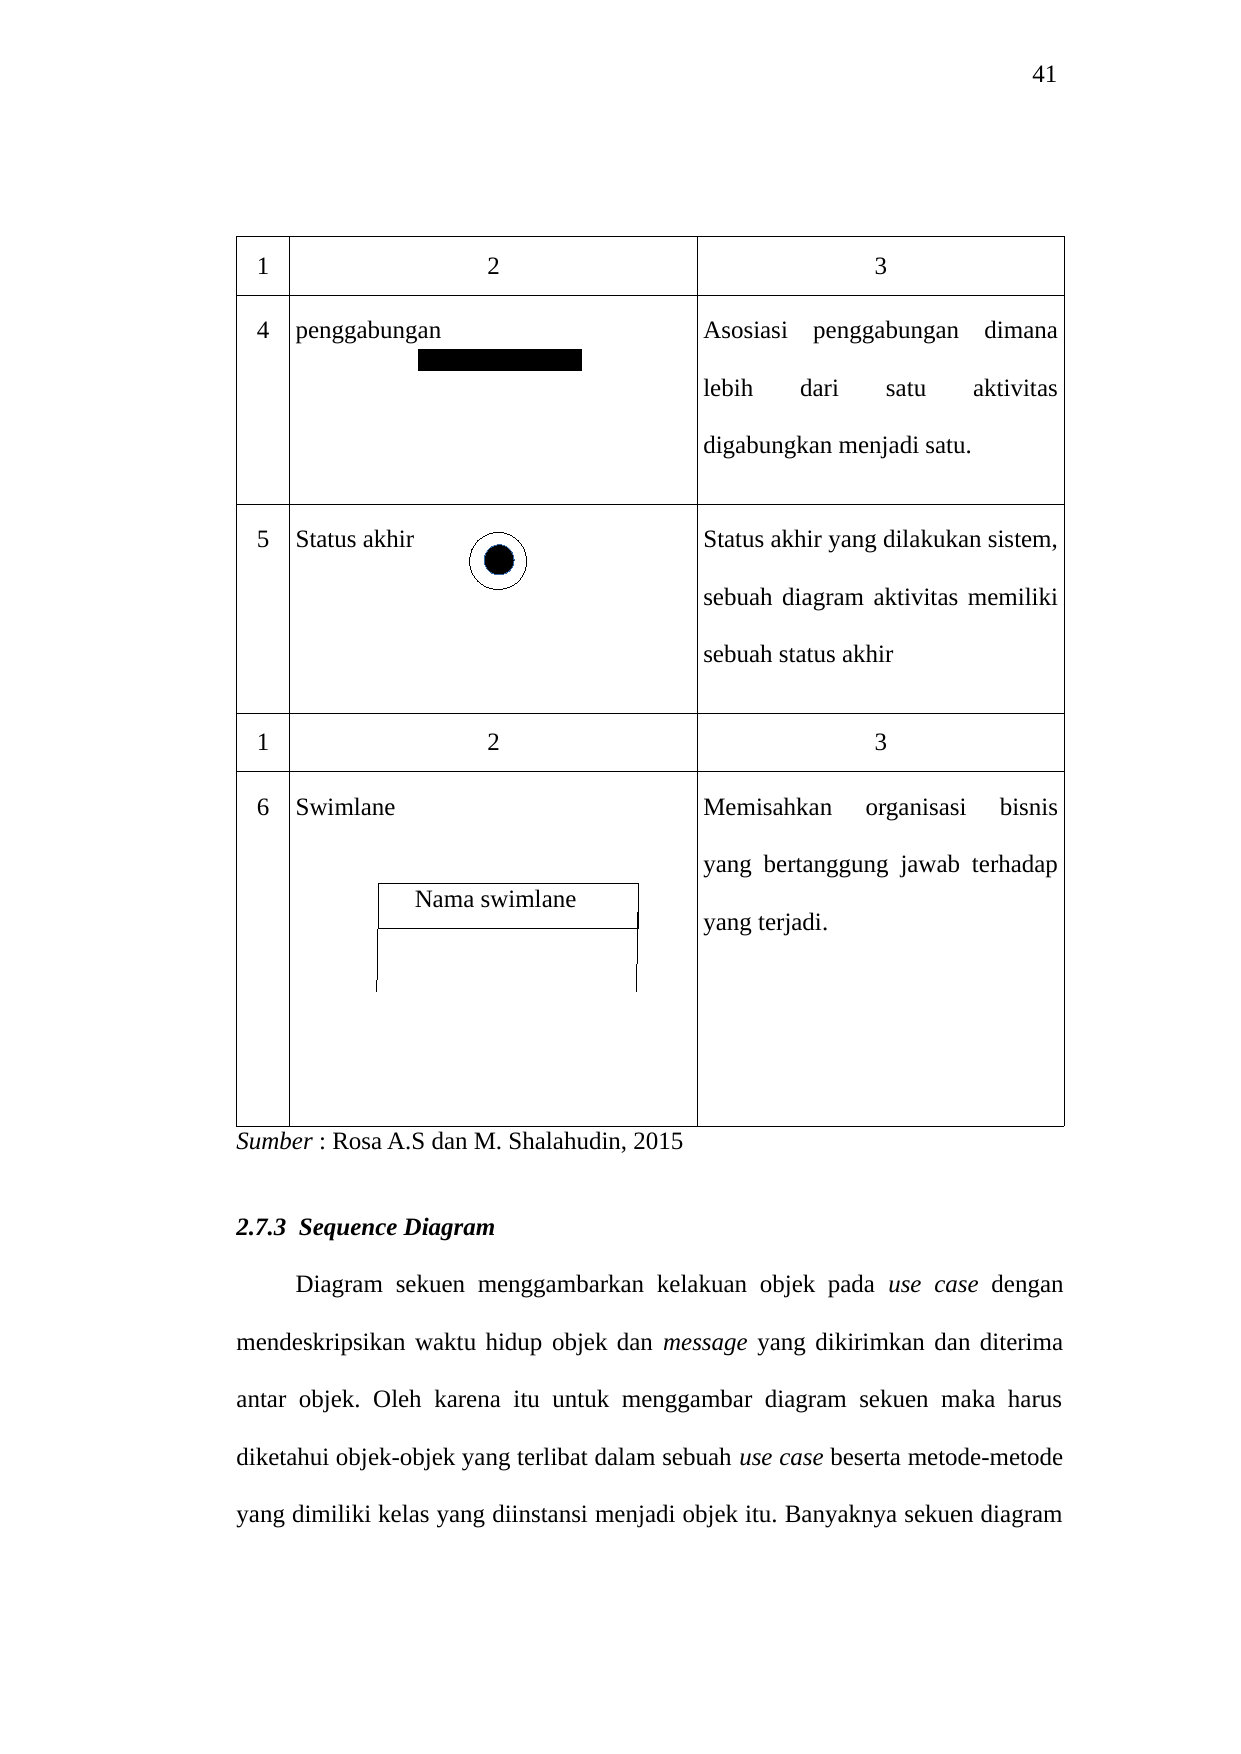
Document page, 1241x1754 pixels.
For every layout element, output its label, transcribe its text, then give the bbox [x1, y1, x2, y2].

text Diagram sekuen menggambarkan kelakuan objek pada use case dengan mendeskripsikan waktu hidup objek dan message yang dikirimkan dan diterima antar objek. Oleh karena itu untuk menggambar diagram sekuen maka harus diketahui objek-objek yang terlibat dalam sebuah use case beserta metode-metode yang dimiliki kelas yang diinstansi menjadi objek itu. Banyaknya sekuen diagram [236, 1269, 1063, 1528]
text Sumber : Rosa A.S dan M. Shalahudin, 2015 [236, 1127, 1063, 1154]
table_cell Asosiasi penggabungan dimana lebih dari satu aktivitas digabungkan menjadi satu. [698, 296, 1064, 503]
table_cell 1 [237, 714, 289, 771]
table_cell 2 [290, 714, 697, 771]
table_cell Memisahkan organisasi bisnis yang bertanggung jawab terhadap yang terjadi. [698, 772, 1064, 1126]
table_cell Swimlane [290, 772, 697, 1126]
table_cell 1 [237, 237, 289, 295]
table_cell 4 [237, 296, 289, 503]
table_cell Status akhir yang dilakukan sistem, sebuah diagram aktivitas memiliki sebuah status akhir [698, 505, 1064, 712]
table_cell penggabungan [290, 296, 697, 503]
subtitle Sequence Diagram [236, 1212, 1063, 1241]
table_cell 3 [698, 237, 1064, 295]
table_cell 2 [290, 237, 697, 295]
table_cell 6 [237, 772, 289, 1126]
table_cell 5 [237, 505, 289, 712]
table_cell 3 [698, 714, 1064, 771]
table_cell Status akhir [290, 505, 697, 712]
